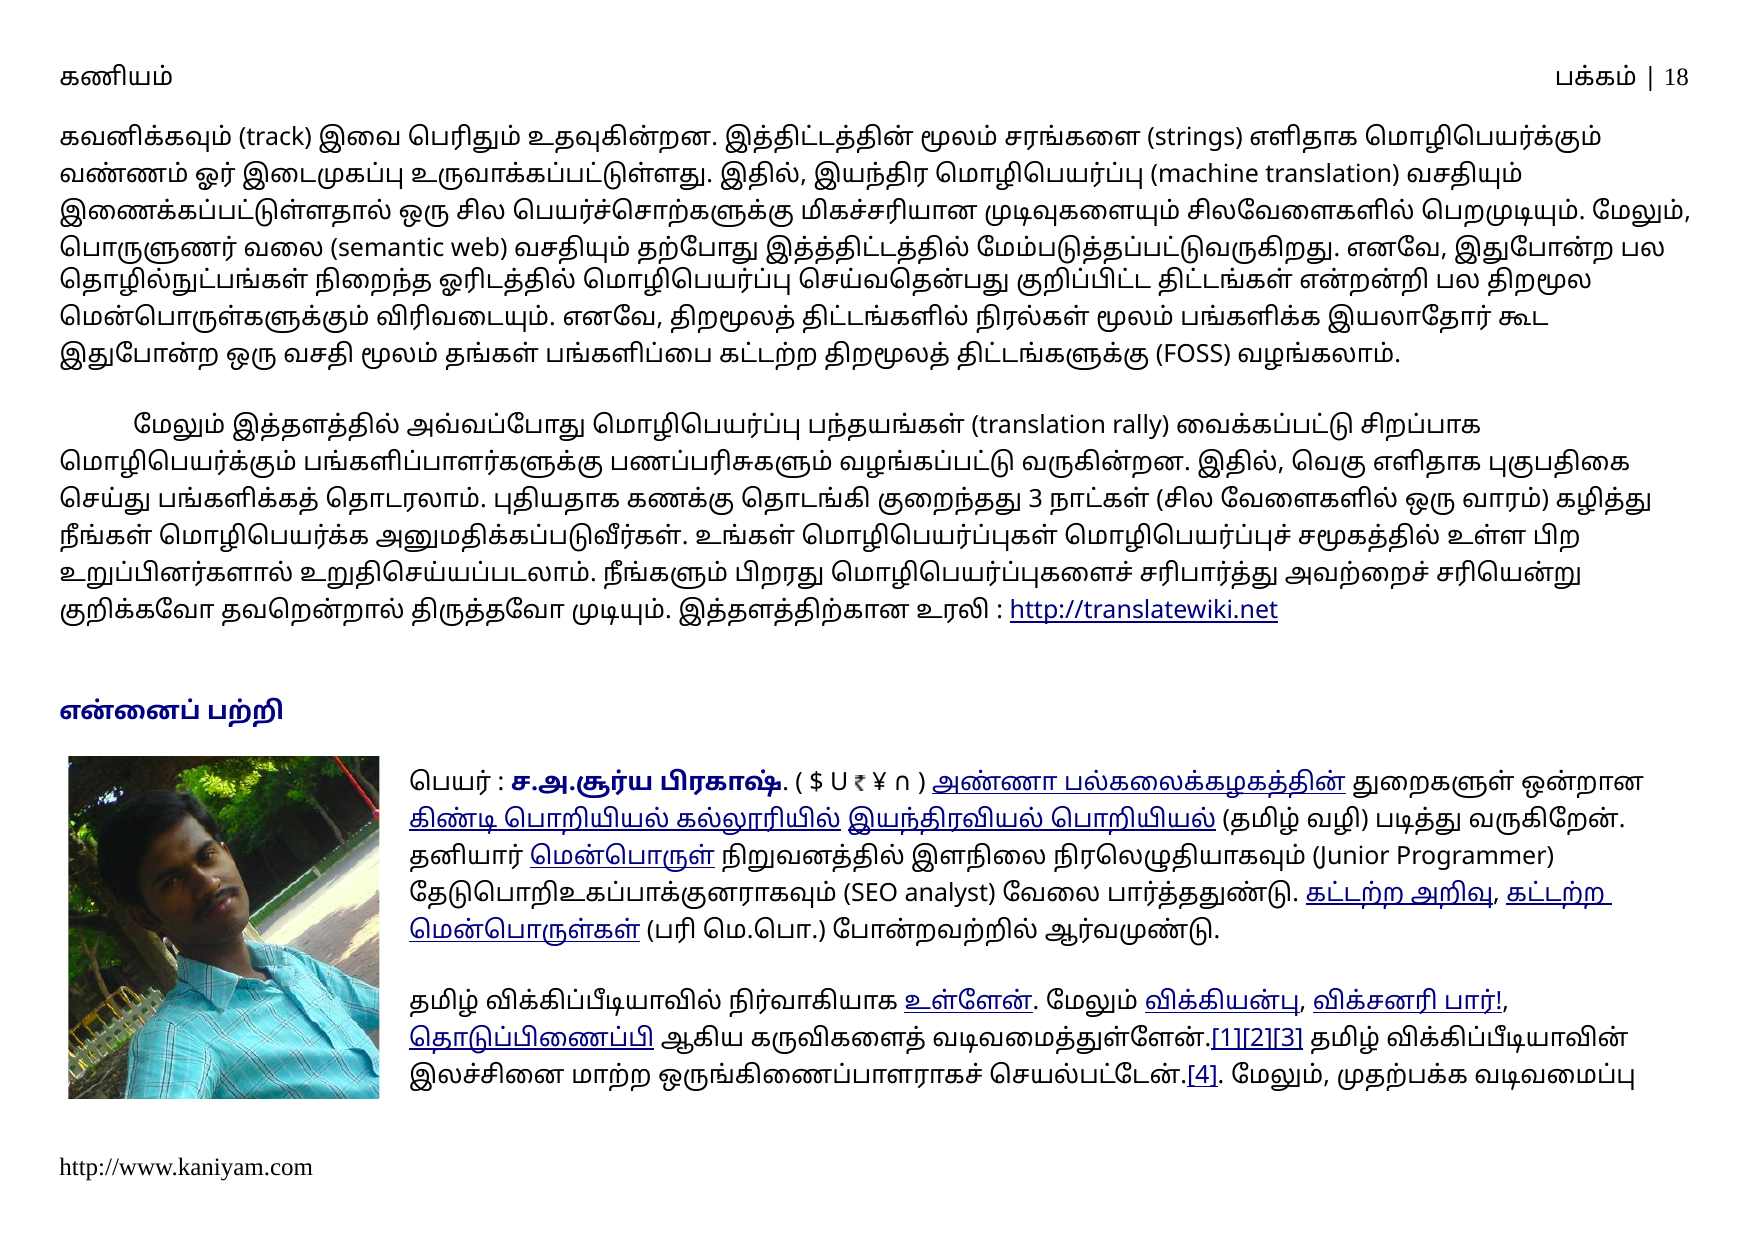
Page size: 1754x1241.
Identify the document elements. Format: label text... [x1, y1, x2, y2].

picture [854, 775, 866, 791]
picture [68, 756, 380, 1099]
text மேலும் இத்தளத்தில் அவ்வப்போது மொழிபெயர்ப்பு பந்தயங்கள் (translation rally) வைக்கப்பட்டு சிறப்பாக மொழிபெயர்க்கும் பங்களிப்பாளர்களுக்கு பணப்பரிசுகளும் வழங்கப்பட்டு வருகின்றன. இதில், வெகு எளிதாக புகுபதிகை செய்து பங்களிக்கத் தொடரலாம். புதியதாக கணக்கு தொடங்கி குறைந்தது 3 நாட்கள் (சில வேளைகளில் ஒரு வாரம்) கழித்து நீங்கள் மொழிபெயர்க்க அனுமதிக்கப்படுவீர்கள். உங்கள் மொழிபெயர்ப்புகள் மொழிபெயர்ப்புச் சமூகத்தில் உள்ள பிற உறுப்பினர்களால் உறுதிசெய்யப்படலாம். நீங்களும் பிறரது மொழிபெயர்ப்புகளைச் சரிபார்த்து அவற்றைச் சரியென்று குறிக்கவோ தவறென்றால் திருத்தவோ முடியும். இத்தளத்திற்கான உரலி : http://translatewiki.net [59, 407, 1695, 629]
text பெயர் : ச.அ.சூர்ய பிரகாஷ். ( $ U ¥ ∩ ) அண்ணா பல்கலைக்கழகத்தின் துறைகளுள் ஒன்றான கிண்டி பொறியியல் கல்லூரியில் இயந்திரவியல் பொறியியல் (தமிழ் வழி) படித்து வருகிறேன். தனியார் மென்பொருள் நிறுவனத்தில் இளநிலை நிரலெழுதியாகவும் (Junior Programmer) தேடுபொறிஉகப்பாக்குனராகவும் (SEO analyst) வேலை பார்த்ததுண்டு. கட்டற்ற அறிவு, கட்டற்ற மென்பொருள்கள் (பரி மெ.பொ.) போன்றவற்றில் ஆர்வமுண்டு. [380, 764, 1695, 949]
text என்னைப் பற்றி [59, 697, 1695, 730]
text தமிழ் விக்கிப்பீடியாவில் நிர்வாகியாக உள்ளேன். மேலும் விக்கியன்பு, விக்சனரி பார்!, தொடுப்பிணைப்பி ஆகிய கருவிகளைத் வடிவமைத்துள்ளேன்.[1][2][3] தமிழ் விக்கிப்பீடியாவின் இலச்சினை மாற்ற ஒருங்கிணைப்பாளராகச் செயல்பட்டேன்.[4]. மேலும், முதற்பக்க வடிவமைப்பு [380, 983, 1695, 1094]
text கவனிக்கவும் (track) இவை பெரிதும் உதவுகின்றன. இத்திட்டத்தின் மூலம் சரங்களை (strings) எளிதாக மொழிபெயர்க்கும் வண்ணம் ஓர் இடைமுகப்பு உருவாக்கப்பட்டுள்ளது. இதில், இயந்திர மொழிபெயர்ப்பு (machine translation) வசதியும் இணைக்கப்பட்டுள்ளதால் ஒரு சில பெயர்ச்சொற்களுக்கு மிகச்சரியான முடிவுகளையும் சிலவேளைகளில் பெறமுடியும். மேலும், பொருளுணர் வலை (semantic web) வசதியும் தற்போது இத்த்திட்டத்தில் மேம்படுத்தப்பட்டுவருகிறது. எனவே, இதுபோன்ற பல தொழில்நுட்பங்கள் நிறைந்த ஓரிடத்தில் மொழிபெயர்ப்பு செய்வதென்பது குறிப்பிட்ட திட்டங்கள் என்றன்றி பல திறமூல மென்பொருள்களுக்கும் விரிவடையும். எனவே, திறமூலத் திட்டங்களில் நிரல்கள் மூலம் பங்களிக்க இயலாதோர் கூட இதுபோன்ற ஒரு வசதி மூலம் தங்கள் பங்களிப்பை கட்டற்ற திறமூலத் திட்டங்களுக்கு (FOSS) வழங்கலாம். [59, 118, 1695, 373]
